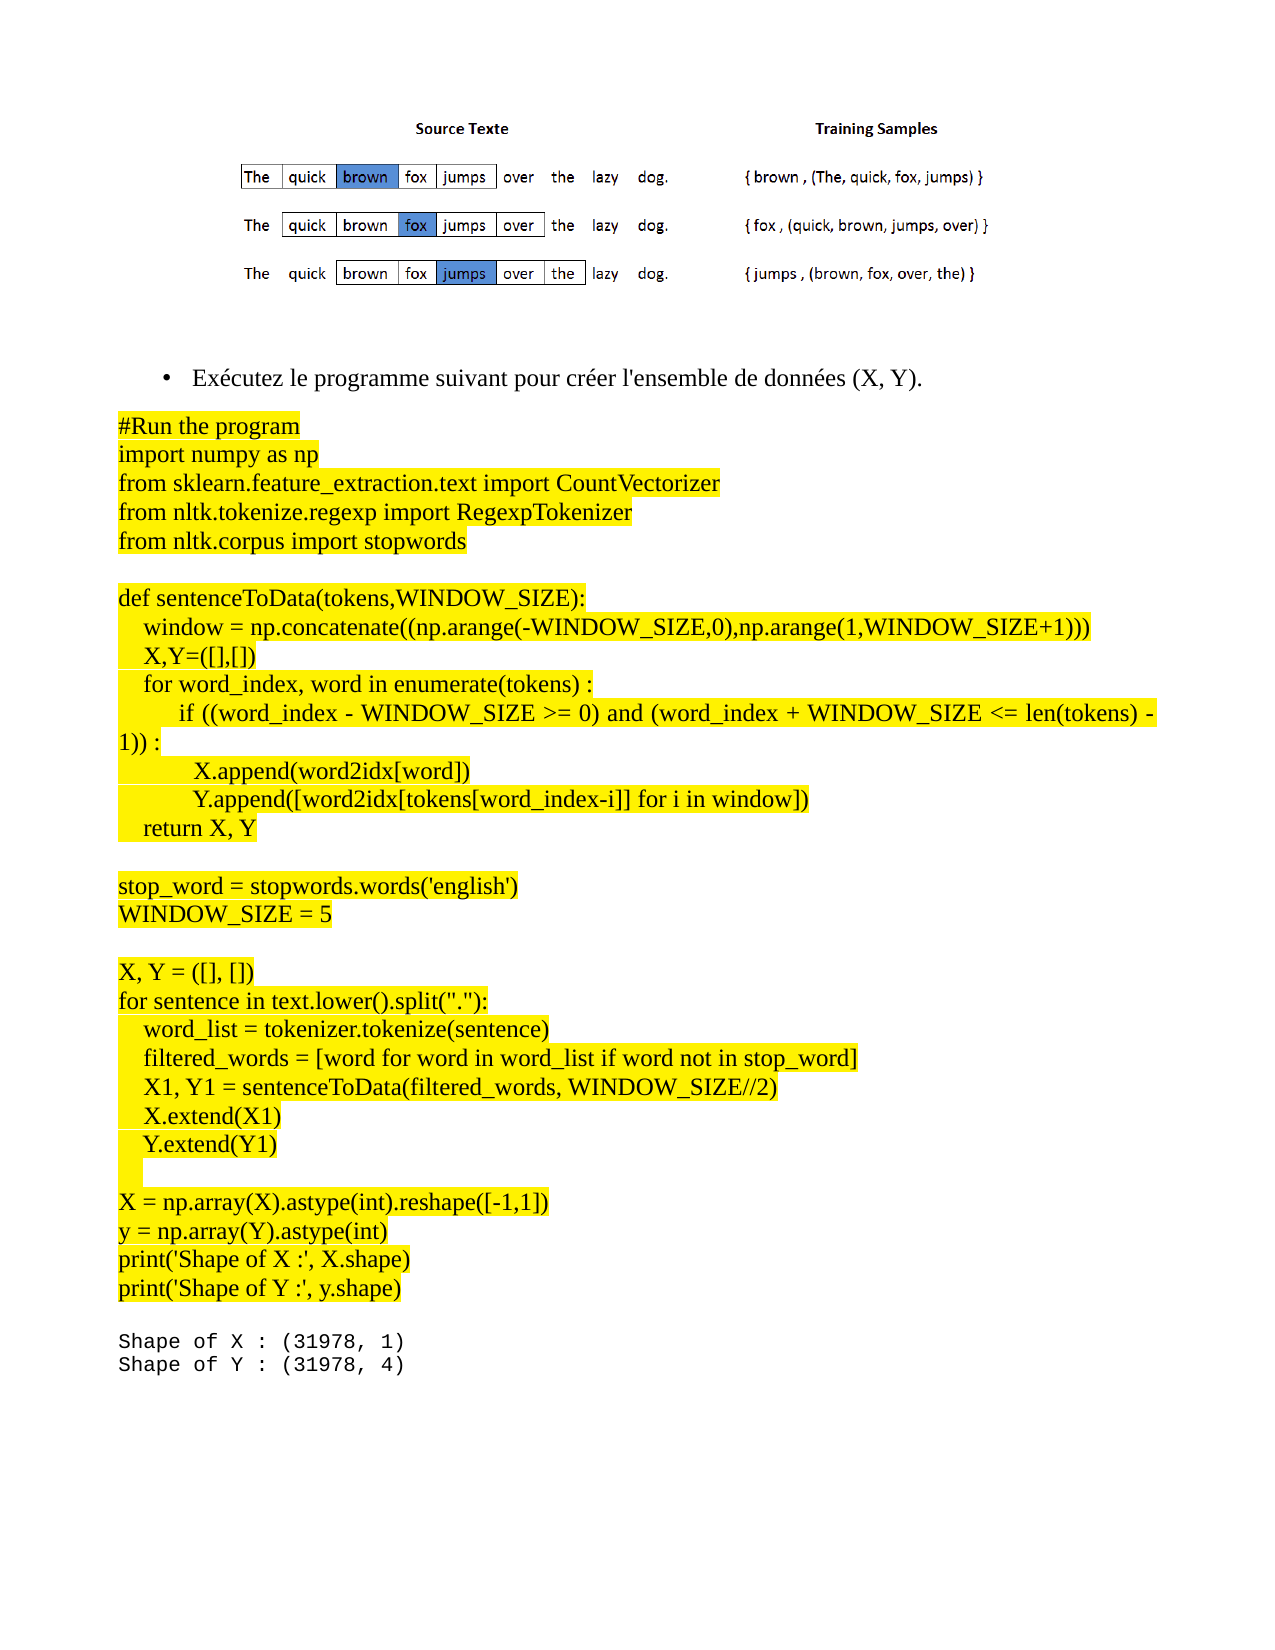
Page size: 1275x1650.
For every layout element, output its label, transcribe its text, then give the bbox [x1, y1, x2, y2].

text for word_index, word in enumerate(tokens) : [118, 669, 1157, 698]
text X = np.array(X).astype(int).reshape([-1,1]) [118, 1187, 1157, 1216]
picture [228, 115, 1007, 305]
text X1, Y1 = sentenceToData(filtered_words, WINDOW_SIZE//2) [118, 1072, 1157, 1101]
text WINDOW_SIZE = 5 [118, 899, 1157, 928]
text Shape of Y : (31978, 4) [118, 1354, 1157, 1378]
text print('Shape of X :', X.shape) [118, 1244, 1157, 1273]
text X,Y=([],[]) [118, 641, 1157, 669]
text filtered_words = [word for word in word_list if word not in stop_word] [118, 1043, 1157, 1072]
text print('Shape of Y :', y.shape) [118, 1273, 1157, 1302]
text X.extend(X1) [118, 1101, 1157, 1129]
text Y.append([word2idx[tokens[word_index-i]] for i in window]) [118, 784, 1157, 813]
text if ((word_index - WINDOW_SIZE >= 0) and (word_index + WINDOW_SIZE <= len(tokens) - 1)) : [118, 698, 1157, 756]
text X, Y = ([], []) [118, 957, 1157, 986]
text stop_word = stopwords.words('english') [118, 871, 1157, 899]
text window = np.concatenate((np.arange(-WINDOW_SIZE,0),np.arange(1,WINDOW_SIZE+1))) [118, 612, 1157, 641]
text X.append(word2idx[word]) [118, 756, 1157, 784]
text for sentence in text.lower().split("."): [118, 986, 1157, 1014]
text y = np.array(Y).astype(int) [118, 1216, 1157, 1244]
text Shape of X : (31978, 1) [118, 1331, 1157, 1354]
text word_list = tokenizer.tokenize(sentence) [118, 1014, 1157, 1043]
text from nltk.corpus import stopwords [118, 526, 1157, 554]
text import numpy as np [118, 439, 1157, 468]
text from nltk.tokenize.regexp import RegexpTokenizer [118, 497, 1157, 526]
list Exécutez le programme suivant pour créer l'ensemble de données (X, Y). [162, 363, 1157, 392]
text return X, Y [118, 813, 1157, 842]
text from sklearn.feature_extraction.text import CountVectorizer [118, 468, 1157, 497]
text Y.extend(Y1) [118, 1129, 1157, 1158]
text #Run the program [118, 411, 1157, 439]
text def sentenceToData(tokens,WINDOW_SIZE): [118, 583, 1157, 612]
